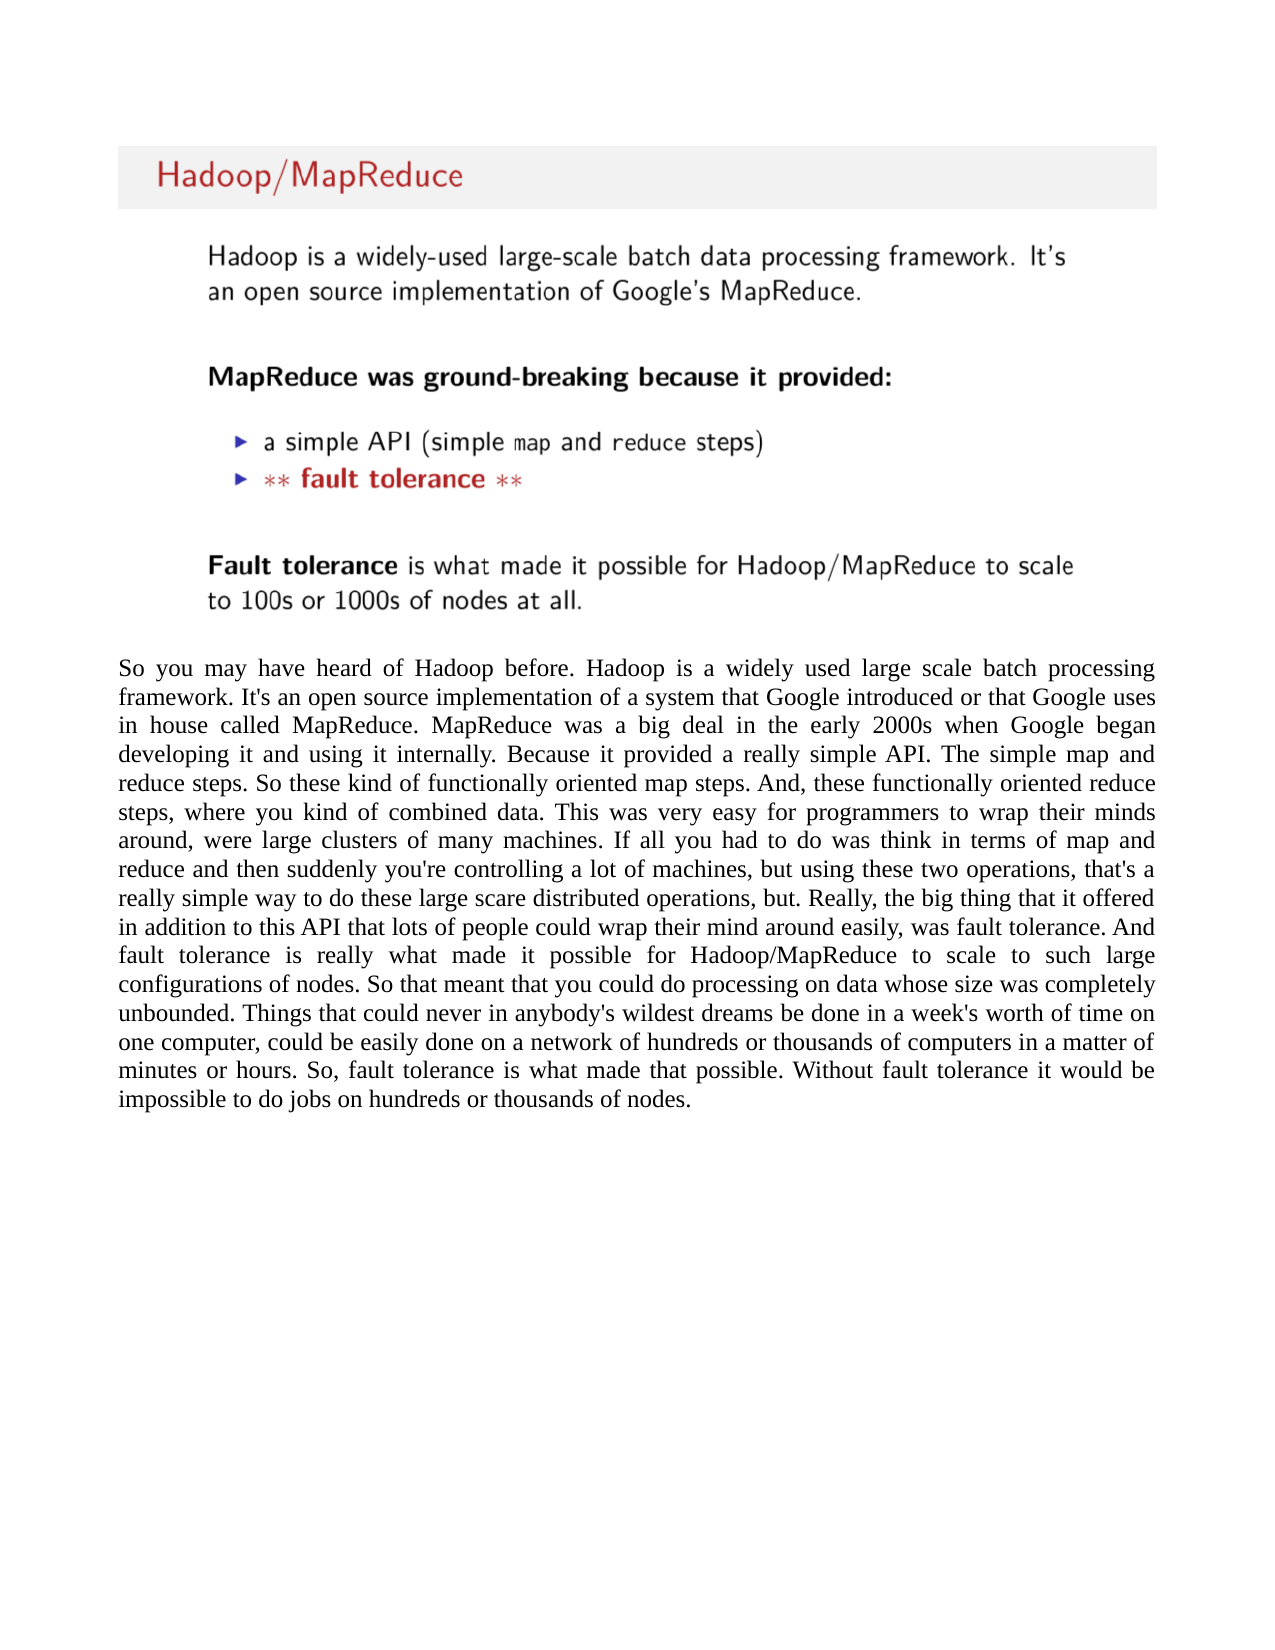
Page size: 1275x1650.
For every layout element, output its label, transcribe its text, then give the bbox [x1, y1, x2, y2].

text So you may have heard of Hadoop before. Hadoop is a widely used large scale batch processing framework. It's an open source implementation of a system that Google introduced or that Google uses in house called MapReduce. MapReduce was a big deal in the early 2000s when Google began developing it and using it internally. Because it provided a really simple API. The simple map and reduce steps. So these kind of functionally oriented map steps. And, these functionally oriented reduce steps, where you kind of combined data. This was very easy for programmers to wrap their minds around, were large clusters of many machines. If all you had to do was think in terms of map and reduce and then suddenly you're controlling a lot of machines, but using these two operations, that's a really simple way to do these large scare distributed operations, but. Really, the big thing that it offered in addition to this API that lots of people could wrap their mind around easily, was fault tolerance. And fault tolerance is really what made it possible for Hadoop/MapReduce to scale to such large configurations of nodes. So that meant that you could do processing on data whose size was completely unbounded. Things that could never in anybody's wildest dreams be done in a week's worth of time on one computer, could be easily done on a network of hundreds or thousands of computers in a matter of minutes or hours. So, fault tolerance is what made that possible. Without fault tolerance it would be impossible to do jobs on hundreds or thousands of nodes. [118, 653, 1157, 1113]
picture [118, 146, 1157, 624]
